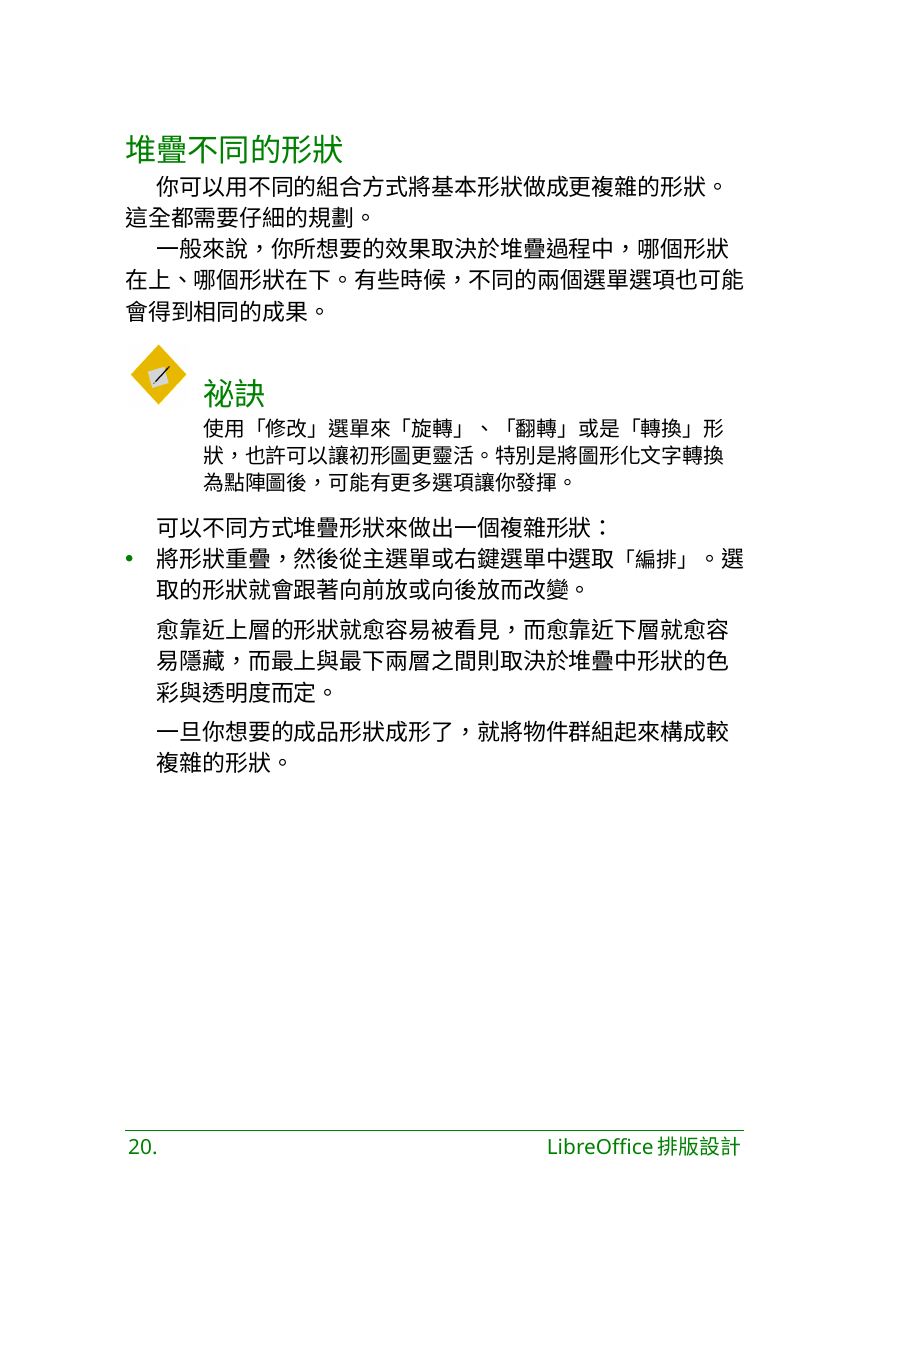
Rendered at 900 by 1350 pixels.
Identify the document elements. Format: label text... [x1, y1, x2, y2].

text 愈靠近上層的形狀就愈容易被看見，而愈靠近下層就愈容易隱藏，而最上與最下兩層之間則取決於堆疊中形狀的色彩與透明度而定。 [156, 613, 744, 707]
picture [126, 343, 189, 406]
text 一旦你想要的成品形狀成形了，就將物件群組起來構成較複雜的形狀。 [156, 716, 744, 778]
list 祕訣 [125, 342, 744, 414]
list 將形狀重疊，然後從主選單或右鍵選單中選取「編排」。選取的形狀就會跟著向前放或向後放而改變。 [125, 543, 744, 605]
text 可以不同方式堆疊形狀來做出一個複雜形狀： [125, 511, 744, 543]
text 使用「修改」選單來「旋轉」、「翻轉」或是「轉換」形狀，也許可以讓初形圖更靈活。特別是將圖形化文字轉換為點陣圖後，可能有更多選項讓你發揮。 [203, 414, 744, 496]
subtitle 堆疊不同的形狀 [125, 125, 744, 170]
text 一般來說，你所想要的效果取決於堆疊過程中，哪個形狀在上、哪個形狀在下。有些時候，不同的兩個選單選項也可能會得到相同的成果。 [125, 233, 744, 326]
text 你可以用不同的組合方式將基本形狀做成更複雜的形狀。這全都需要仔細的規劃。 [125, 170, 744, 233]
